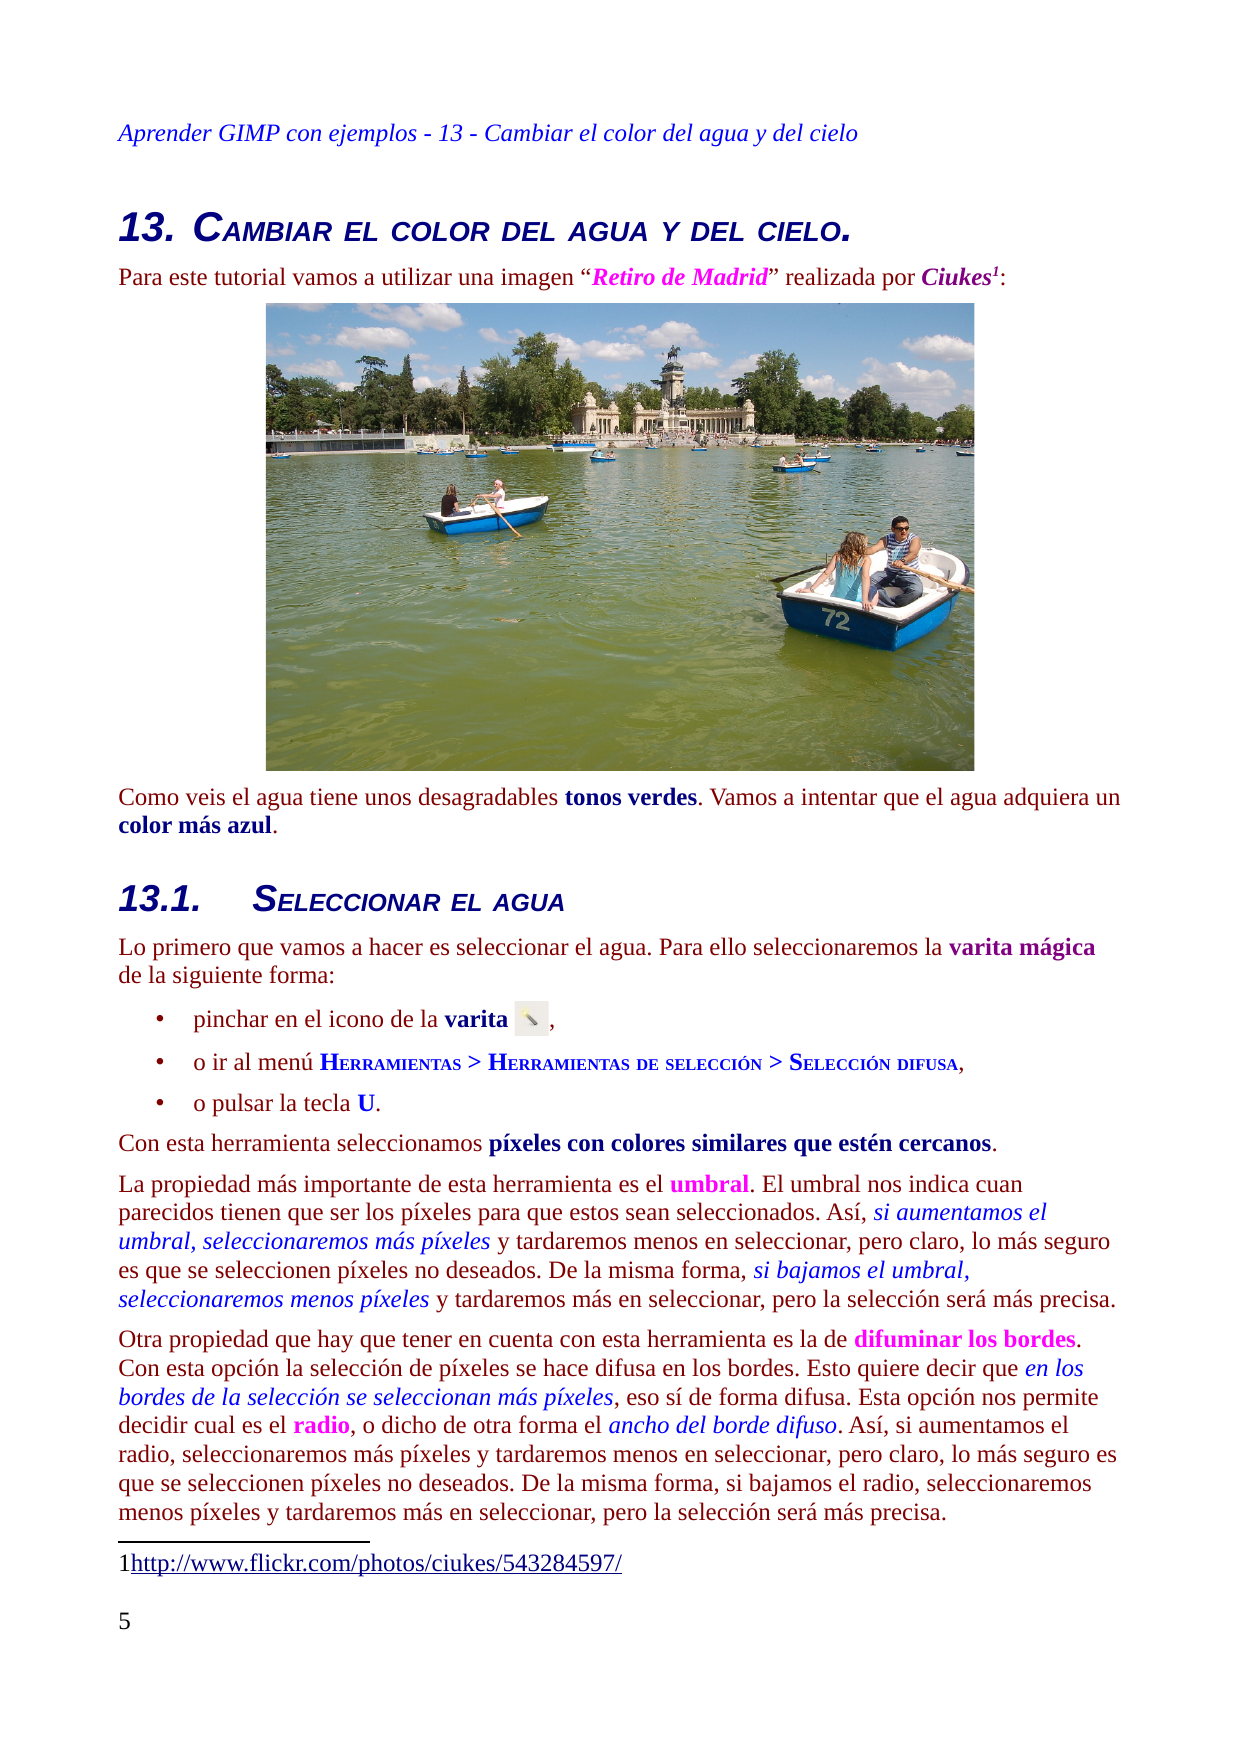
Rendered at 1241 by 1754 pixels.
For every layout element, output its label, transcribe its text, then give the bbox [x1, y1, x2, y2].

text Otra propiedad que hay que tener en cuenta con esta herramienta es la de difuminar los bordes. Con esta opción la selección de píxeles se hace difusa en los bordes. Esto quiere decir que en los bordes de la selección se seleccionan más píxeles, eso sí de forma difusa. Esta opción nos permite decidir cual es el radio, o dicho de otra forma el ancho del borde difuso. Así, si aumentamos el radio, seleccionaremos más píxeles y tardaremos menos en seleccionar, pero claro, lo más seguro es que se seleccionen píxeles no deseados. De la misma forma, si bajamos el radio, seleccionaremos menos píxeles y tardaremos más en seleccionar, pero la selección será más precisa. [118, 1324, 1122, 1526]
list pinchar en el icono de la varita , [549, 1001, 1122, 1035]
picture [265, 303, 975, 771]
text http://www.flickr.com/photos/ciukes/543284597/ [118, 1548, 1122, 1577]
subtitle Seleccionar el agua [118, 876, 1122, 919]
list o pulsar la tecla U. [156, 1088, 1122, 1116]
list pinchar en el icono de la varita , [156, 1001, 514, 1035]
text La propiedad más importante de esta herramienta es el umbral. El umbral nos indica cuan parecidos tienen que ser los píxeles para que estos sean seleccionados. Así, si aumentamos el umbral, seleccionaremos más píxeles y tardaremos menos en seleccionar, pero claro, lo más seguro es que se seleccionen píxeles no deseados. De la misma forma, si bajamos el umbral, seleccionaremos menos píxeles y tardaremos más en seleccionar, pero la selección será más precisa. [118, 1169, 1122, 1312]
subtitle Cambiar el color del agua y del cielo. [118, 202, 1122, 250]
text Lo primero que vamos a hacer es seleccionar el agua. Para ello seleccionaremos la varita mágica de la siguiente forma: [118, 932, 1122, 989]
text Para este tutorial vamos a utilizar una imagen “Retiro de Madrid” realizada por Ciukes: [118, 262, 1122, 291]
list o ir al menú Herramientas > Herramientas de selección > Selección difusa, [156, 1047, 1122, 1076]
text Con esta herramienta seleccionamos píxeles con colores similares que estén cercanos. [118, 1128, 1122, 1157]
picture [514, 1001, 549, 1036]
text Como veis el agua tiene unos desagradables tonos verdes. Vamos a intentar que el agua adquiera un color más azul. [118, 782, 1122, 839]
